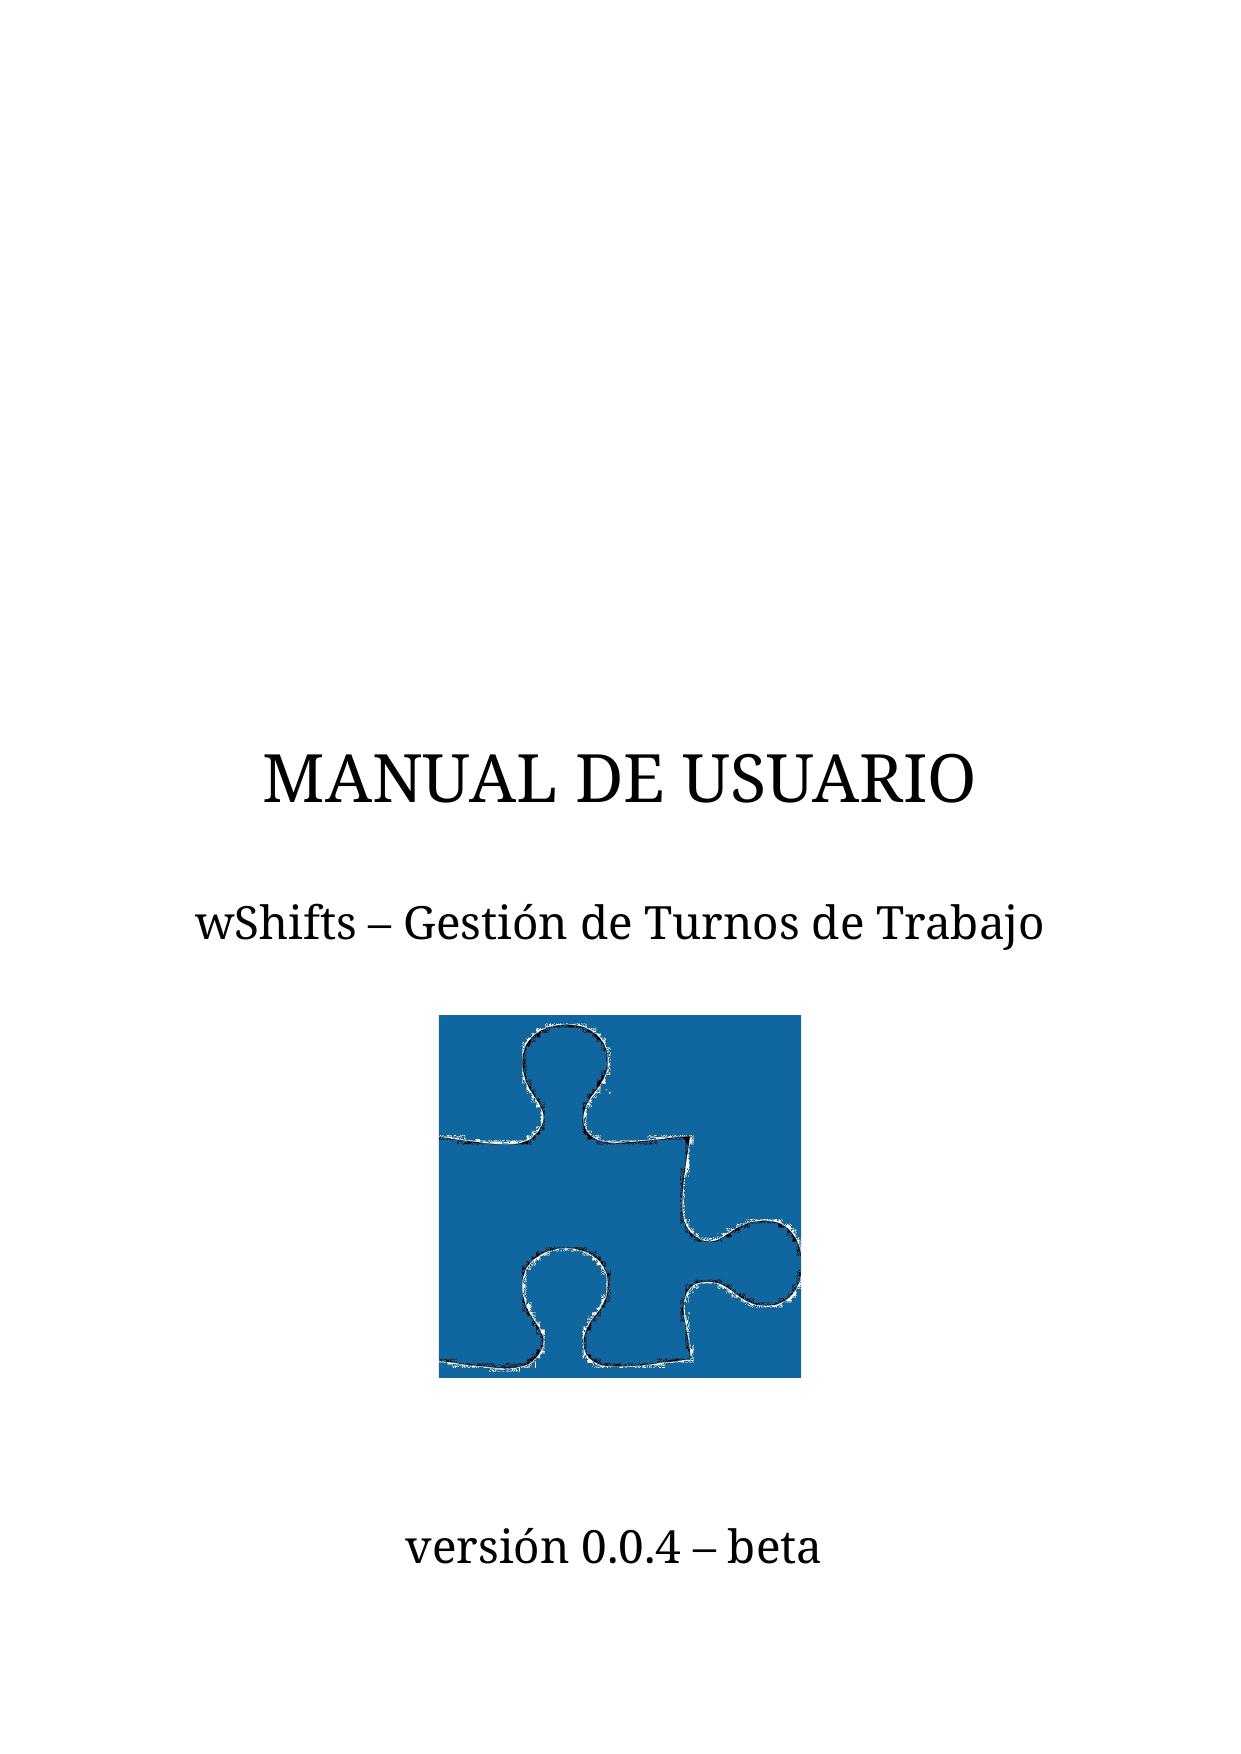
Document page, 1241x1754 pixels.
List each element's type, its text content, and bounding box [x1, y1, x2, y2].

picture [438, 1015, 802, 1378]
text MANUAL DE USUARIO [118, 731, 1122, 822]
text wShifts – Gestión de Turnos de Trabajo [118, 890, 1122, 953]
text versión 0.0.4 – beta [118, 1514, 1122, 1577]
